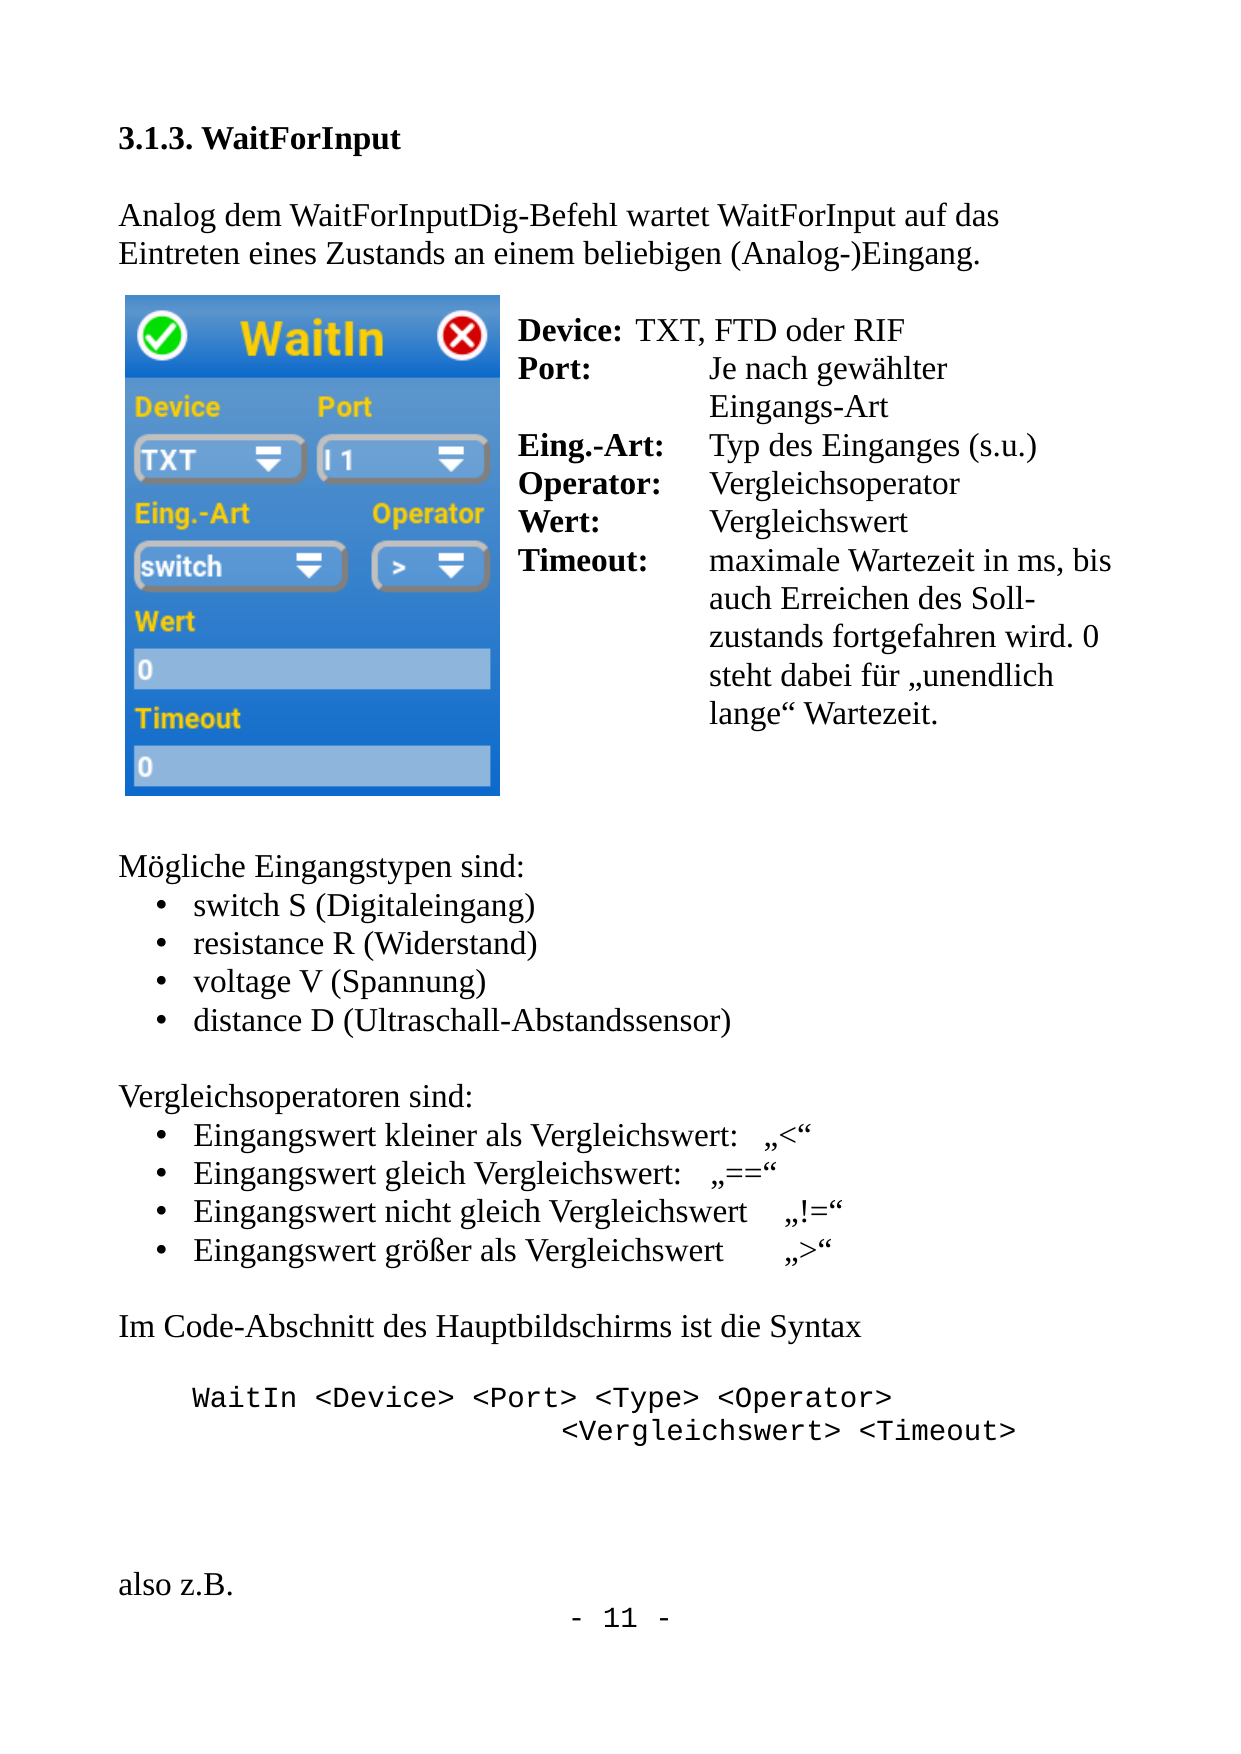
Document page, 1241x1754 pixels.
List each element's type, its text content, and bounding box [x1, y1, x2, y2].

text also z.B. [118, 1564, 1122, 1602]
text 3.1.3. WaitForInput [118, 118, 1122, 156]
list Eingangswert nicht gleich Vergleichswert „!=“ [156, 1191, 1122, 1230]
list Eingangswert größer als Vergleichswert „>“ [156, 1230, 1122, 1268]
list voltage V (Spannung) [156, 961, 1122, 1000]
list switch S (Digitaleingang) [156, 885, 1122, 923]
text Vergleichsoperatoren sind: [118, 1076, 1122, 1115]
text Device: TXT, FTD oder RIF [500, 310, 1122, 348]
text WaitIn <Device> <Port> <Type> <Operator> <Vergleichswert> <Timeout> [118, 1383, 1122, 1449]
text Operator: Vergleichsoperator [500, 463, 1122, 501]
text Timeout: maximale Wartezeit in ms, bis auch Erreichen des Soll- zustands fortgefahren wird. 0 steht dabei für „unendlich lange“ Wartezeit. [500, 540, 1122, 731]
list distance D (Ultraschall-Abstandssensor) [156, 1000, 1122, 1038]
picture [125, 295, 500, 796]
text Im Code-Abschnitt des Hauptbildschirms ist die Syntax [118, 1306, 1122, 1345]
text Port: Je nach gewählter Eingangs-Art [500, 348, 1122, 425]
text Analog dem WaitForInputDig-Befehl wartet WaitForInput auf das Eintreten eines Zustands an einem beliebigen (Analog-)Eingang. [118, 195, 1122, 271]
list Eingangswert gleich Vergleichswert: „==“ [156, 1153, 1122, 1191]
text Wert: Vergleichswert [500, 501, 1122, 540]
text Mögliche Eingangstypen sind: [118, 846, 1122, 885]
list resistance R (Widerstand) [156, 923, 1122, 961]
list Eingangswert kleiner als Vergleichswert: „<“ [156, 1115, 1122, 1153]
text Eing.-Art: Typ des Einganges (s.u.) [500, 425, 1122, 463]
